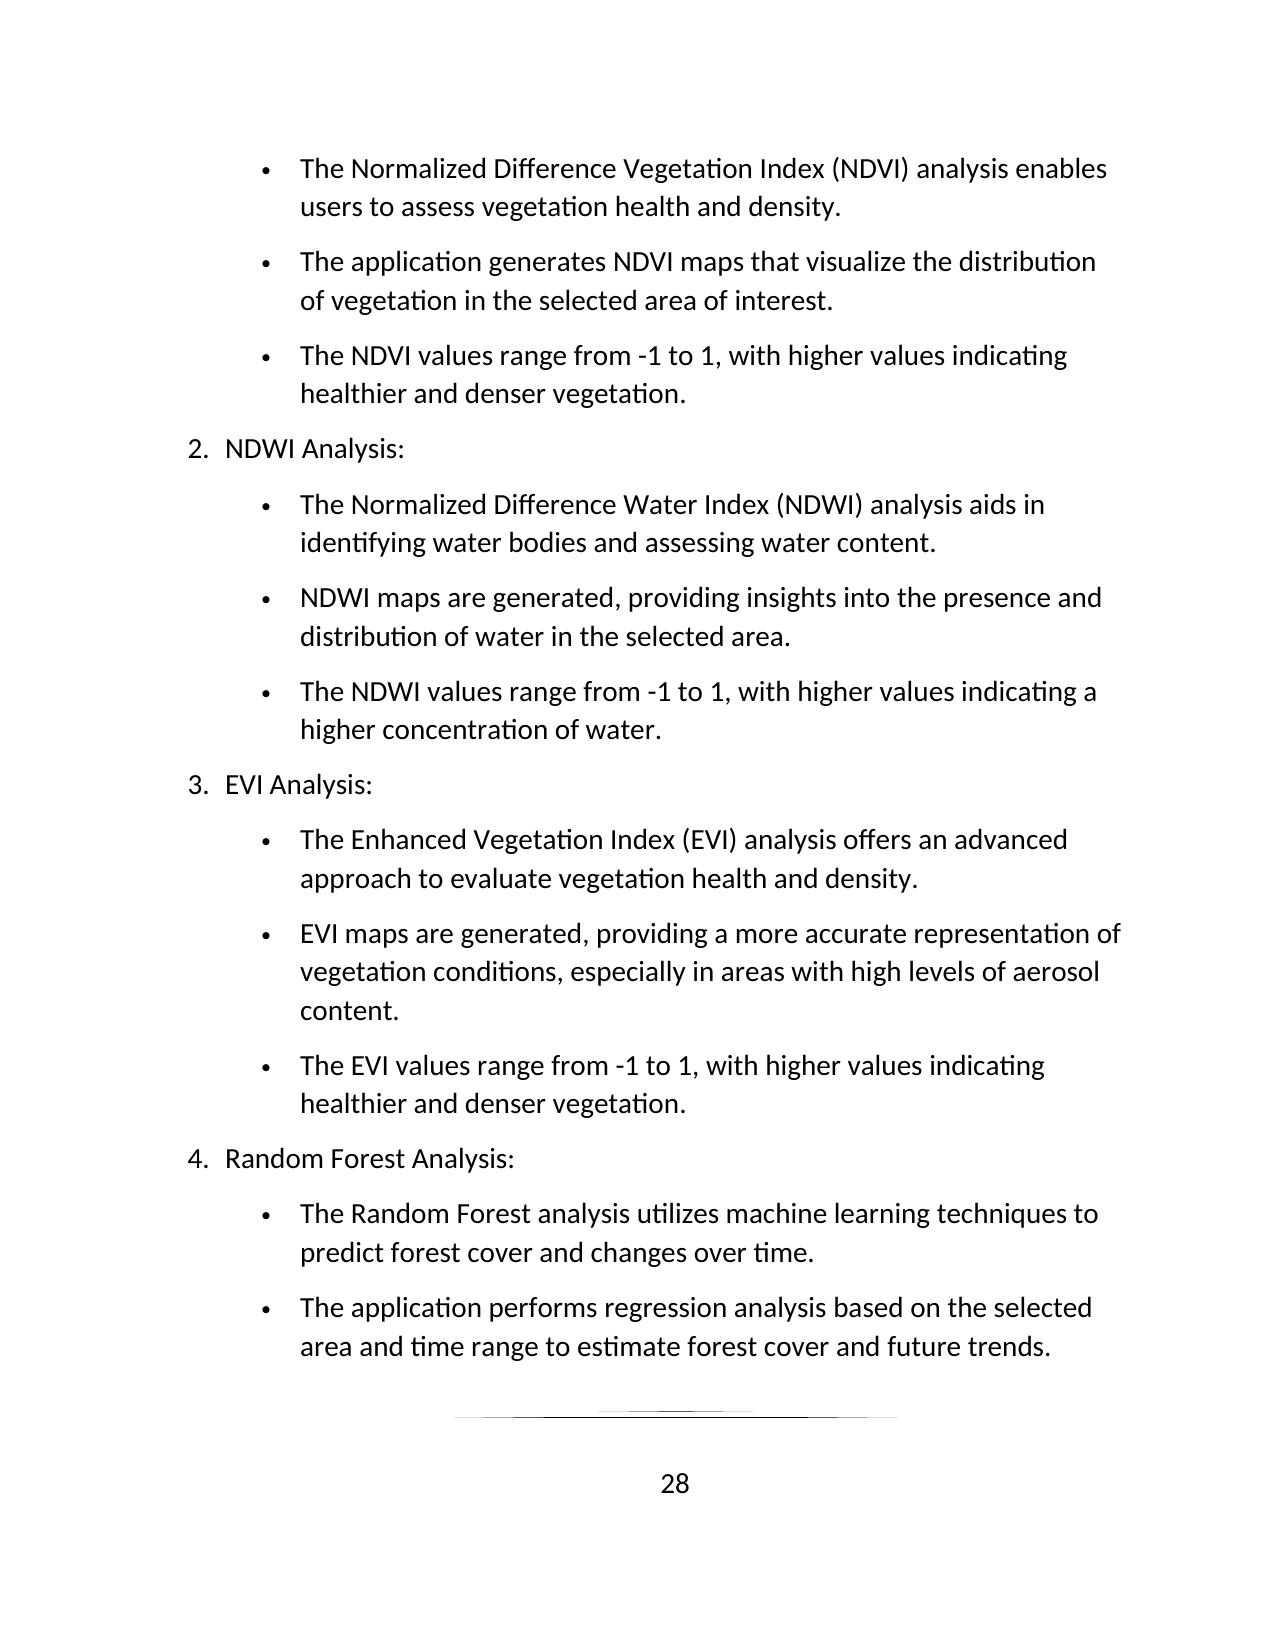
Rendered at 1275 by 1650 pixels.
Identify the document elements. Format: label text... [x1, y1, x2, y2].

list The Enhanced Vegetation Index (EVI) analysis offers an advanced approach to evaluate vegetation health and density. [262, 821, 1125, 896]
list EVI maps are generated, providing a more accurate representation of vegetation conditions, especially in areas with high levels of aerosol content. [262, 915, 1125, 1027]
list NDWI Analysis: [187, 431, 1125, 466]
list The Normalized Difference Vegetation Index (NDVI) analysis enables users to assess vegetation health and density. [262, 150, 1125, 224]
list Random Forest Analysis: [187, 1141, 1125, 1176]
list The application performs regression analysis based on the selected area and time range to estimate forest cover and future trends. [262, 1289, 1125, 1363]
list EVI Analysis: [187, 766, 1125, 802]
list The Normalized Difference Water Index (NDWI) analysis aids in identifying water bodies and assessing water content. [262, 486, 1125, 560]
list The application generates NDVI maps that visualize the distribution of vegetation in the selected area of interest. [262, 243, 1125, 318]
list The NDWI values range from -1 to 1, with higher values indicating a higher concentration of water. [262, 673, 1125, 747]
list The EVI values range from -1 to 1, with higher values indicating healthier and denser vegetation. [262, 1047, 1125, 1121]
list The Random Forest analysis utilizes machine learning techniques to predict forest cover and changes over time. [262, 1196, 1125, 1270]
list NDWI maps are generated, providing insights into the presence and distribution of water in the selected area. [262, 579, 1125, 653]
list The NDVI values range from -1 to 1, with higher values indicating healthier and denser vegetation. [262, 337, 1125, 411]
